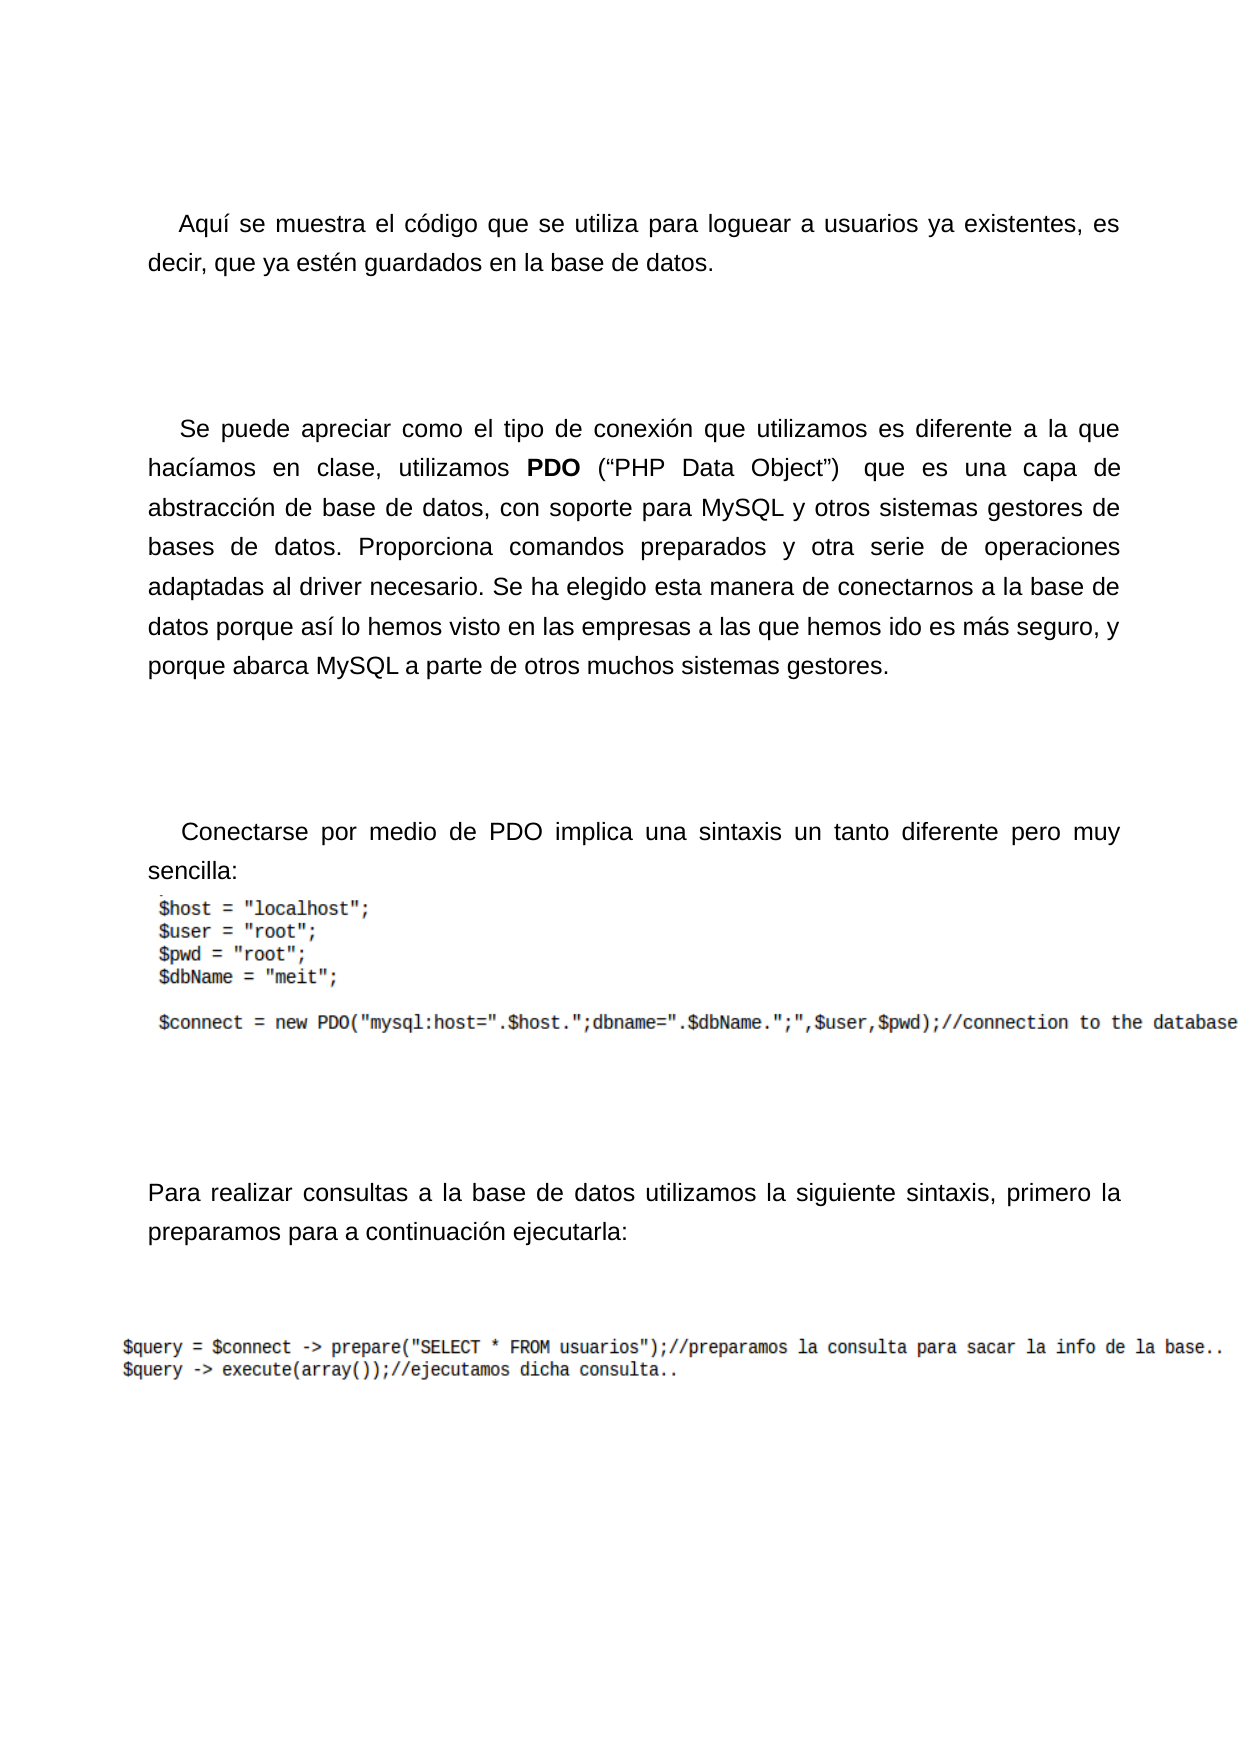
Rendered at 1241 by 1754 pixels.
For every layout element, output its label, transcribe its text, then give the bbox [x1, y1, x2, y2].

text Aquí se muestra el código que se utiliza para loguear a usuarios ya existentes, es decir, que ya estén guardados en la base de datos. [148, 208, 1122, 277]
picture [147, 895, 1241, 1041]
text Conectarse por medio de PDO implica una sintaxis un tanto diferente pero muy sencilla: [148, 816, 1122, 895]
text Se puede apreciar como el tipo de conexión que utilizamos es diferente a la que hacíamos en clase, utilizamos PDO (“PHP Data Object”) que es una capa de abstracción de base de datos, con soporte para MySQL y otros sistemas gestores de bases de datos. Proporciona comandos preparados y otra serie de operaciones adaptadas al driver necesario. Se ha elegido esta manera de conectarnos a la base de datos porque así lo hemos visto en las empresas a las que hemos ido es más seguro, y porque abarca MySQL a parte de otros muchos sistemas gestores. [148, 413, 1122, 680]
picture [118, 1335, 1241, 1381]
text Para realizar consultas a la base de datos utilizamos la siguiente sintaxis, primero la preparamos para a continuación ejecutarla: [148, 1178, 1122, 1246]
